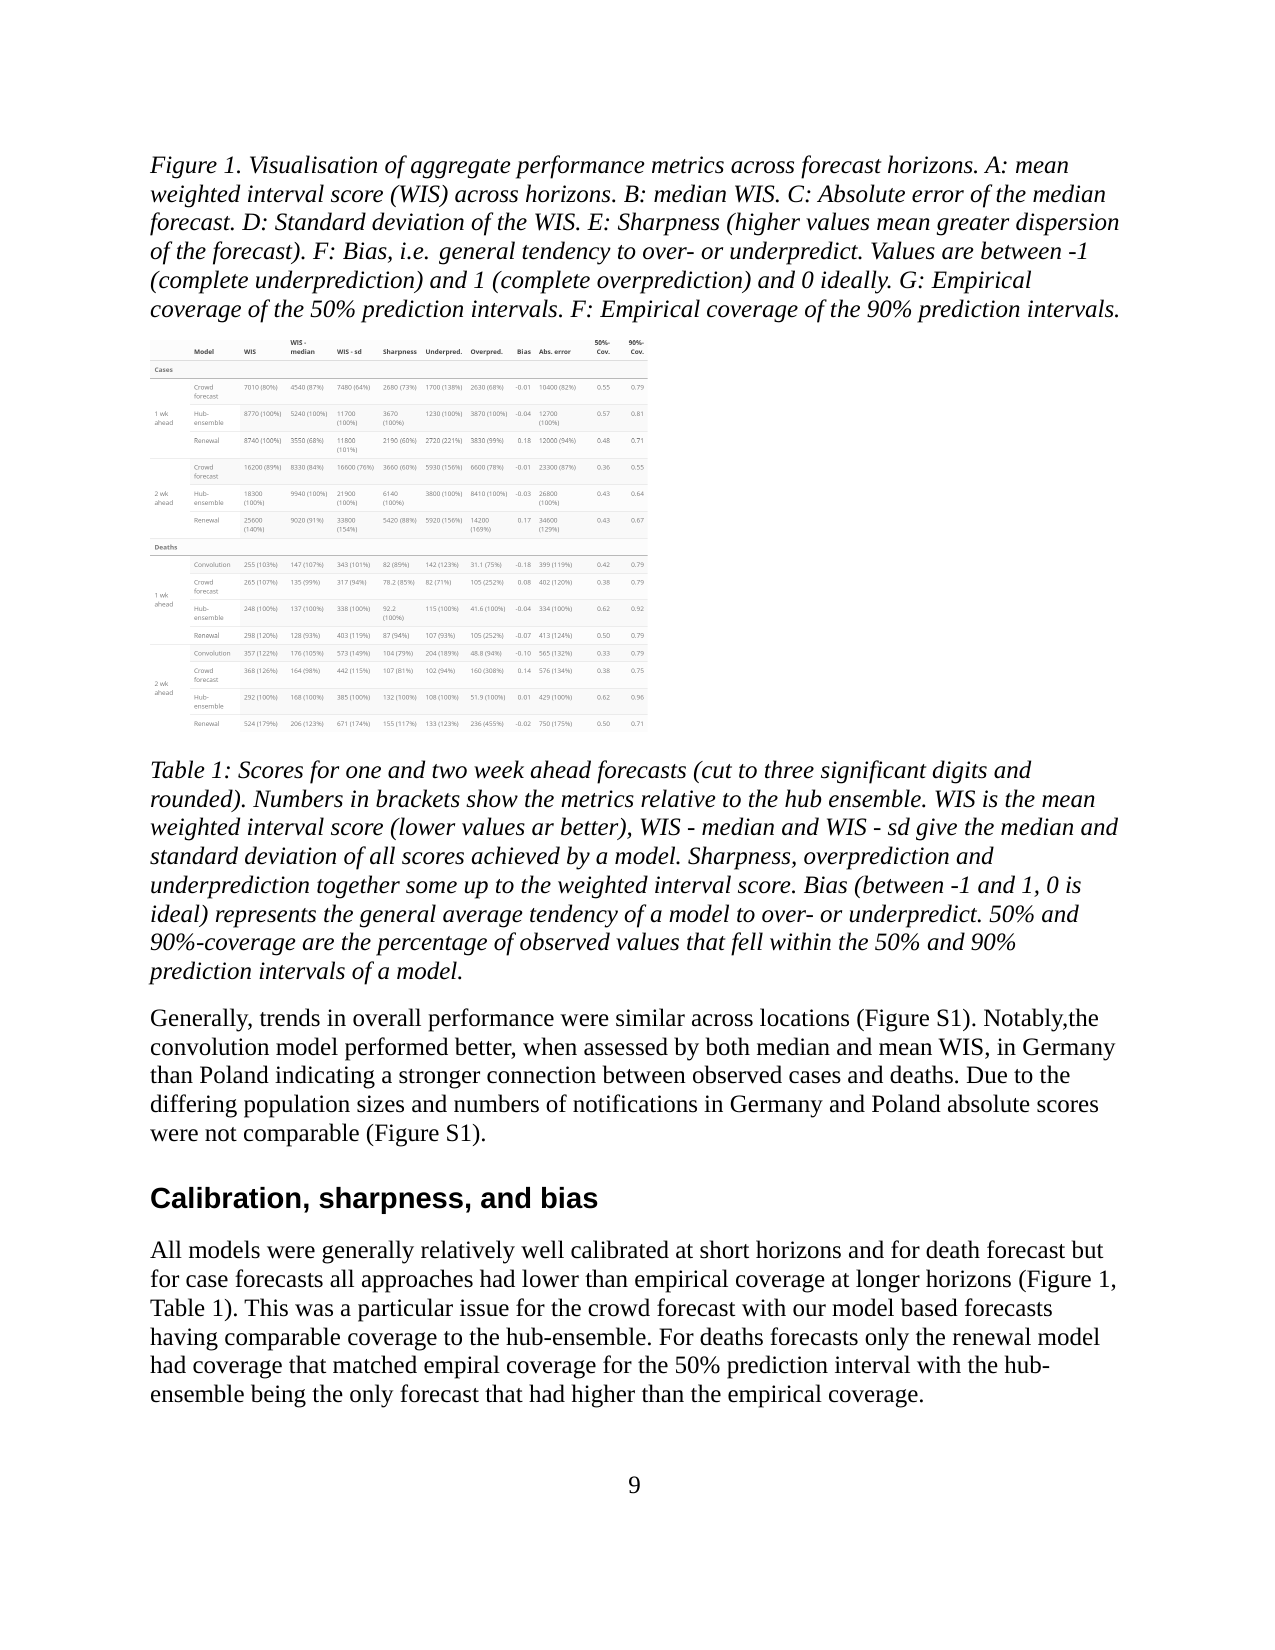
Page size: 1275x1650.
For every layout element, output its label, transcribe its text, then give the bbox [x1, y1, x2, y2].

text All models were generally relatively well calibrated at short horizons and for death forecast but for case forecasts all approaches had lower than empirical coverage at longer horizons (Figure 1, Table 1). This was a particular issue for the crowd forecast with our model based forecasts having comparable coverage to the hub-ensemble. For deaths forecasts only the renewal model had coverage that matched empiral coverage for the 50% prediction interval with the hub-ensemble being the only forecast that had higher than the empirical coverage. [150, 1236, 1125, 1408]
text Generally, trends in overall performance were similar across locations (Figure S1). Notably,the convolution model performed better, when assessed by both median and mean WIS, in Germany than Poland indicating a stronger connection between observed cases and deaths. Due to the differing population sizes and numbers of notifications in Germany and Poland absolute scores were not comparable (Figure S1). [150, 1003, 1125, 1147]
text Table 1: Scores for one and two week ahead forecasts (cut to three significant digits and rounded). Numbers in brackets show the metrics relative to the hub ensemble. WIS is the mean weighted interval score (lower values ar better), WIS - median and WIS - sd give the median and standard deviation of all scores achieved by a model. Sharpness, overprediction and underprediction together some up to the weighted interval score. Bias (between -1 and 1, 0 is ideal) represents the general average tendency of a model to over- or underpredict. 50% and 90%-coverage are the percentage of observed values that fell within the 50% and 90% prediction intervals of a model. [150, 755, 1125, 985]
subtitle Calibration, sharpness, and bias [150, 1181, 1125, 1214]
text Figure 1. Visualisation of aggregate performance metrics across forecast horizons. A: mean weighted interval score (WIS) across horizons. B: median WIS. C: Absolute error of the median forecast. D: Standard deviation of the WIS. E: Sharpness (higher values mean greater dispersion of the forecast). F: Bias, i.e. general tendency to over- or underpredict. Values are between -1 (complete underprediction) and 1 (complete overprediction) and 0 ideally. G: Empirical coverage of the 50% prediction intervals. F: Empirical coverage of the 90% prediction intervals. [150, 150, 1125, 322]
picture [150, 340, 648, 732]
